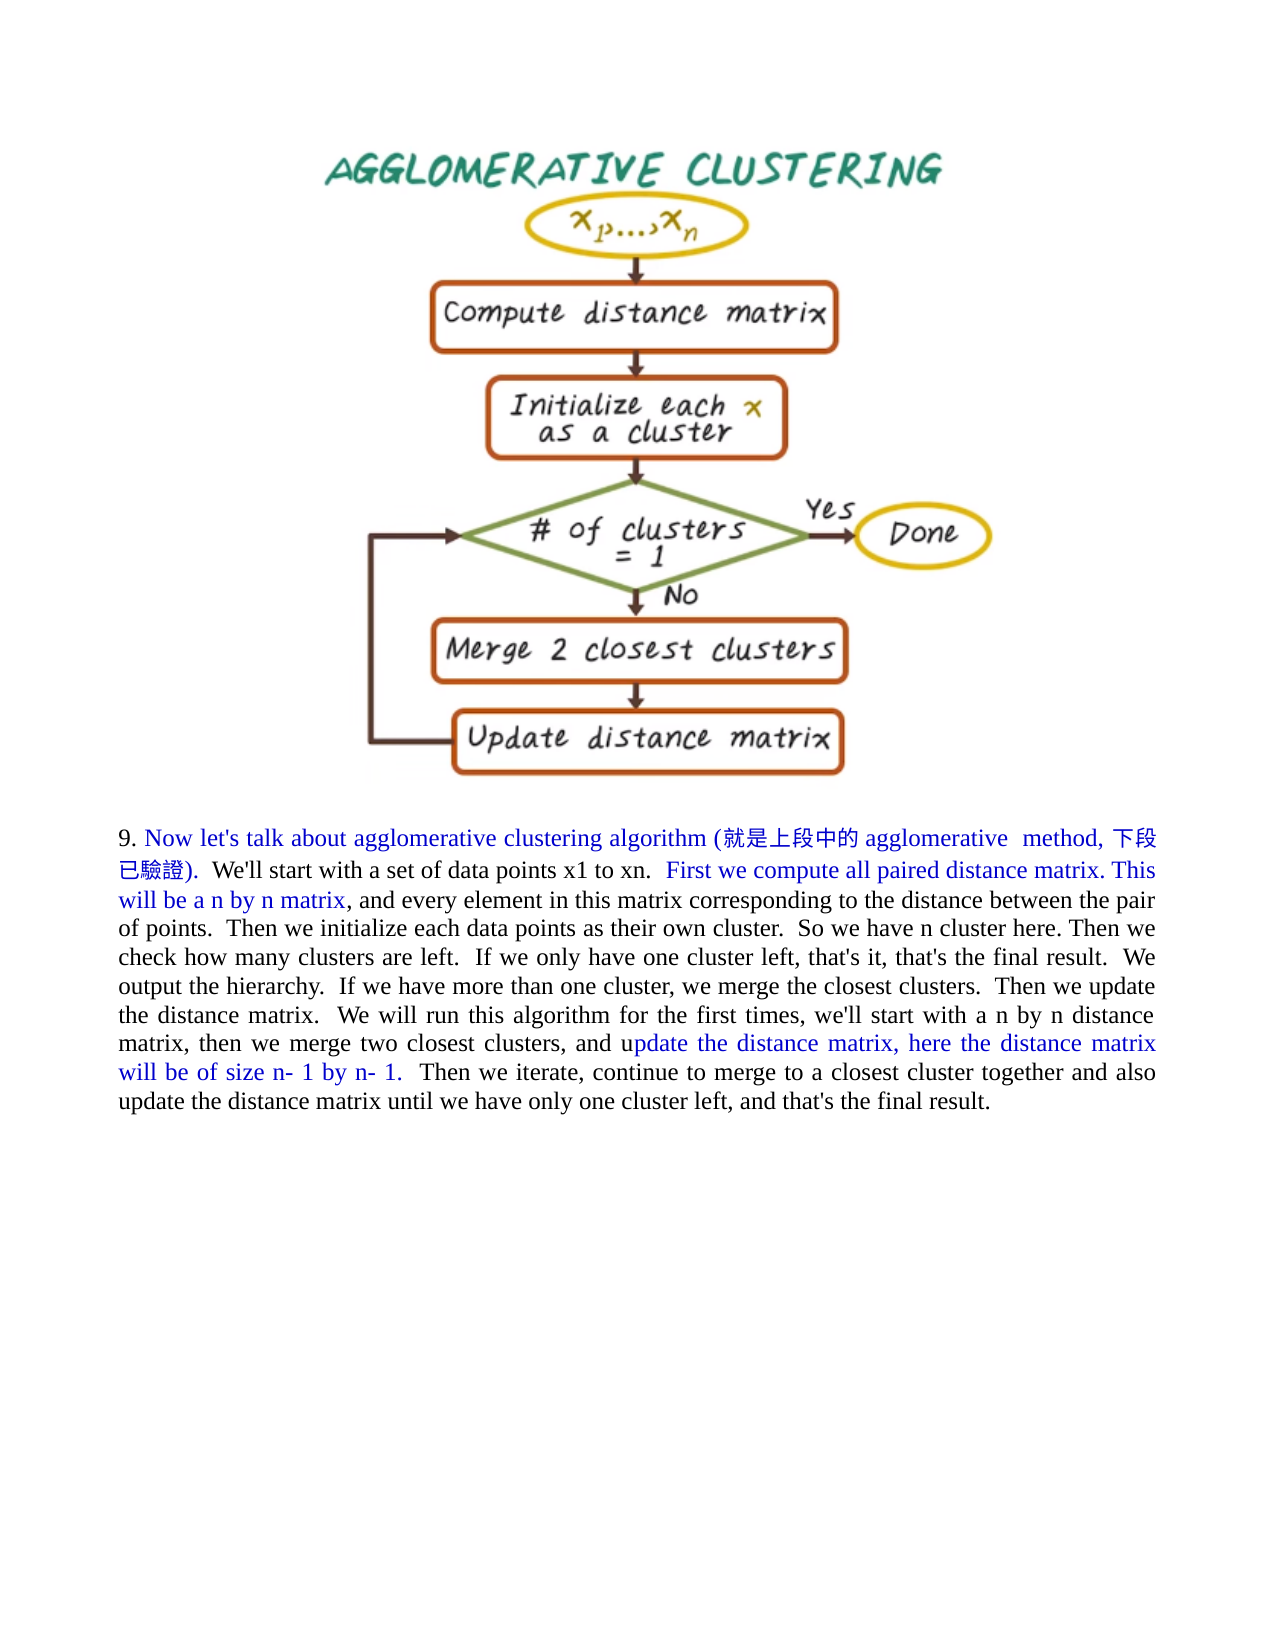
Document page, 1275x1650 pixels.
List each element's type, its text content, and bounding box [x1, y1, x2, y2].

text 9. Now let's talk about agglomerative clustering algorithm (就是上段中的agglomerative method, 下段已驗證). We'll start with a set of data points x1 to xn. First we compute all paired distance matrix. This will be a n by n matrix, and every element in this matrix corresponding to the distance between the pair of points. Then we initialize each data points as their own cluster. So we have n cluster here. Then we check how many clusters are left. If we only have one cluster left, that's it, that's the final result. We output the hierarchy. If we have more than one cluster, we merge the closest clusters. Then we update the distance matrix. We will run this algorithm for the first times, we'll start with a n by n distance matrix, then we merge two closest clusters, and update the distance matrix, here the distance matrix will be of size n- 1 by n- 1. Then we iterate, continue to merge to a closest cluster together and also update the distance matrix until we have only one cluster left, and that's the final result. [118, 821, 1157, 1115]
picture [118, 146, 1157, 793]
